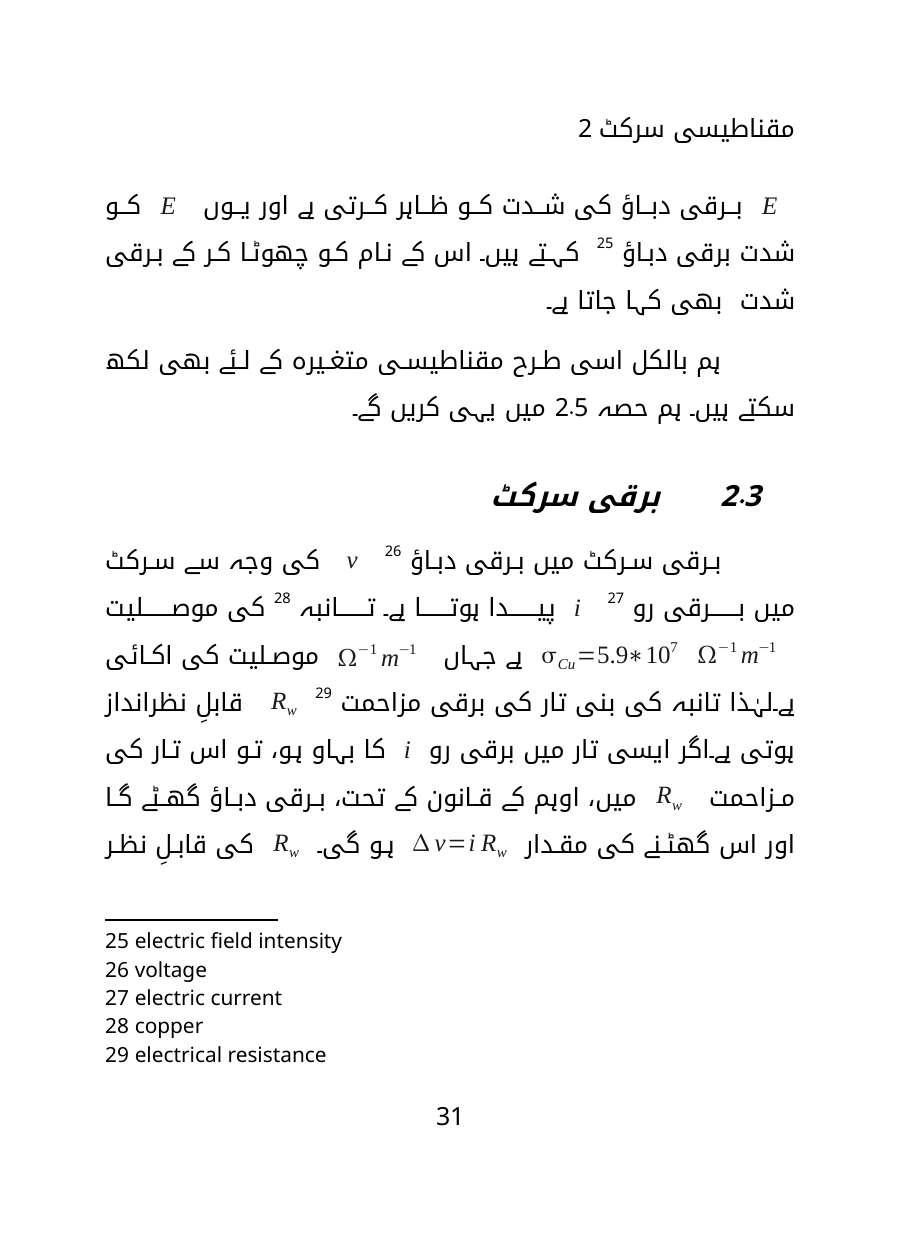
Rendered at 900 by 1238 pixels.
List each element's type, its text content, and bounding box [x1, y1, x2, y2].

text برقی سرکٹ میں برقی دباؤ کی وجہ سے سرکٹ میں برقی رو پیدا ہوتا ہے۔ تانبہ کی موصلیت ہے جہاں موصلیت کی اکائی ہے۔لہٰذا تانبہ کی بنی تار کی برقی مزاحمت قابلِ نظرانداز ہوتی ہے۔اگر ایسی تار میں برقی روکا بہاو ہو، تو اس تار کی مزاحمت میں، اوہم کے قانون کے تحت، برقی دباؤ گھٹے گا اور اس گھٹنے کی مقدارہو گی۔کی قابلِ نظر انداز ہونے کی وجہ سے یہ مقدار بھی قابلِ نظر انداز ہو گی۔ اس کا مطلب ہے کہ یہ تار برقی دباؤ کو، بغیر گھٹائے، ایک جگہ سے دوسری جگہ پہنچا سکتا ہے۔ اسی لئے تانبہ کی تار کو عموما برقی دباؤ ایک جگہ سے دوسری جگہ پہنچانے کے لئے استعمال کیا جاتا ہے اور اس کی مزاحمت کو صفر ہی سمجھا جاتا ہے۔ شکل 2.3 حصہ الف میں ایک ایسا ہی برقی سرکٹ دکھایا گیا ہے۔اس سرکٹ میں قل تار کی مزاحمتہے۔ اگر تار کی مزاحمت کو نظرانداز کیا جا سکے تو ہمیں سرکٹ 2.3 حصہ ب ملتا ہے۔اس سرکٹ میں برقی دباؤ کو مزاحمتتک بغیر کم کئے پہنچایا گیا ہے۔ [105, 537, 795, 869]
subtitle برقی سرکٹ [105, 469, 720, 525]
text voltage [105, 955, 795, 983]
text electric current [105, 983, 795, 1012]
text copper [105, 1012, 795, 1040]
text ہیں۔ شکل سے واضع ہے کہ برقی رو سلاخ کی رقبہ عمودی تراشسے گزرتی ہے لہٰذا مساوات 2.10 کے تحتبرقی رو کی کثافت کو ظاہر کرتی ہے۔ اسی وجہ سےکو کثافتِ برقی رو ہی کہتے ہیں۔ اسی طرح مساوات 2.11 سے یہ واضع ہے کہبرقی دباؤ کی شدت کو ظاہر کرتی ہے اور یوں کو شدت برقی دباؤ کہتے ہیں۔ اس کے نام کو چھوٹا کر کے برقی شدت بھی کہا جاتا ہے۔ [105, 182, 795, 324]
text electric field intensity [105, 926, 795, 955]
text electrical resistance [105, 1040, 795, 1068]
text ہم بالکل اسی طرح مقناطیسی متغیرہ کے لئے بھی لکھ سکتے ہیں۔ ہم حصہ 2.5 میں یہی کریں گے۔ [105, 337, 795, 432]
